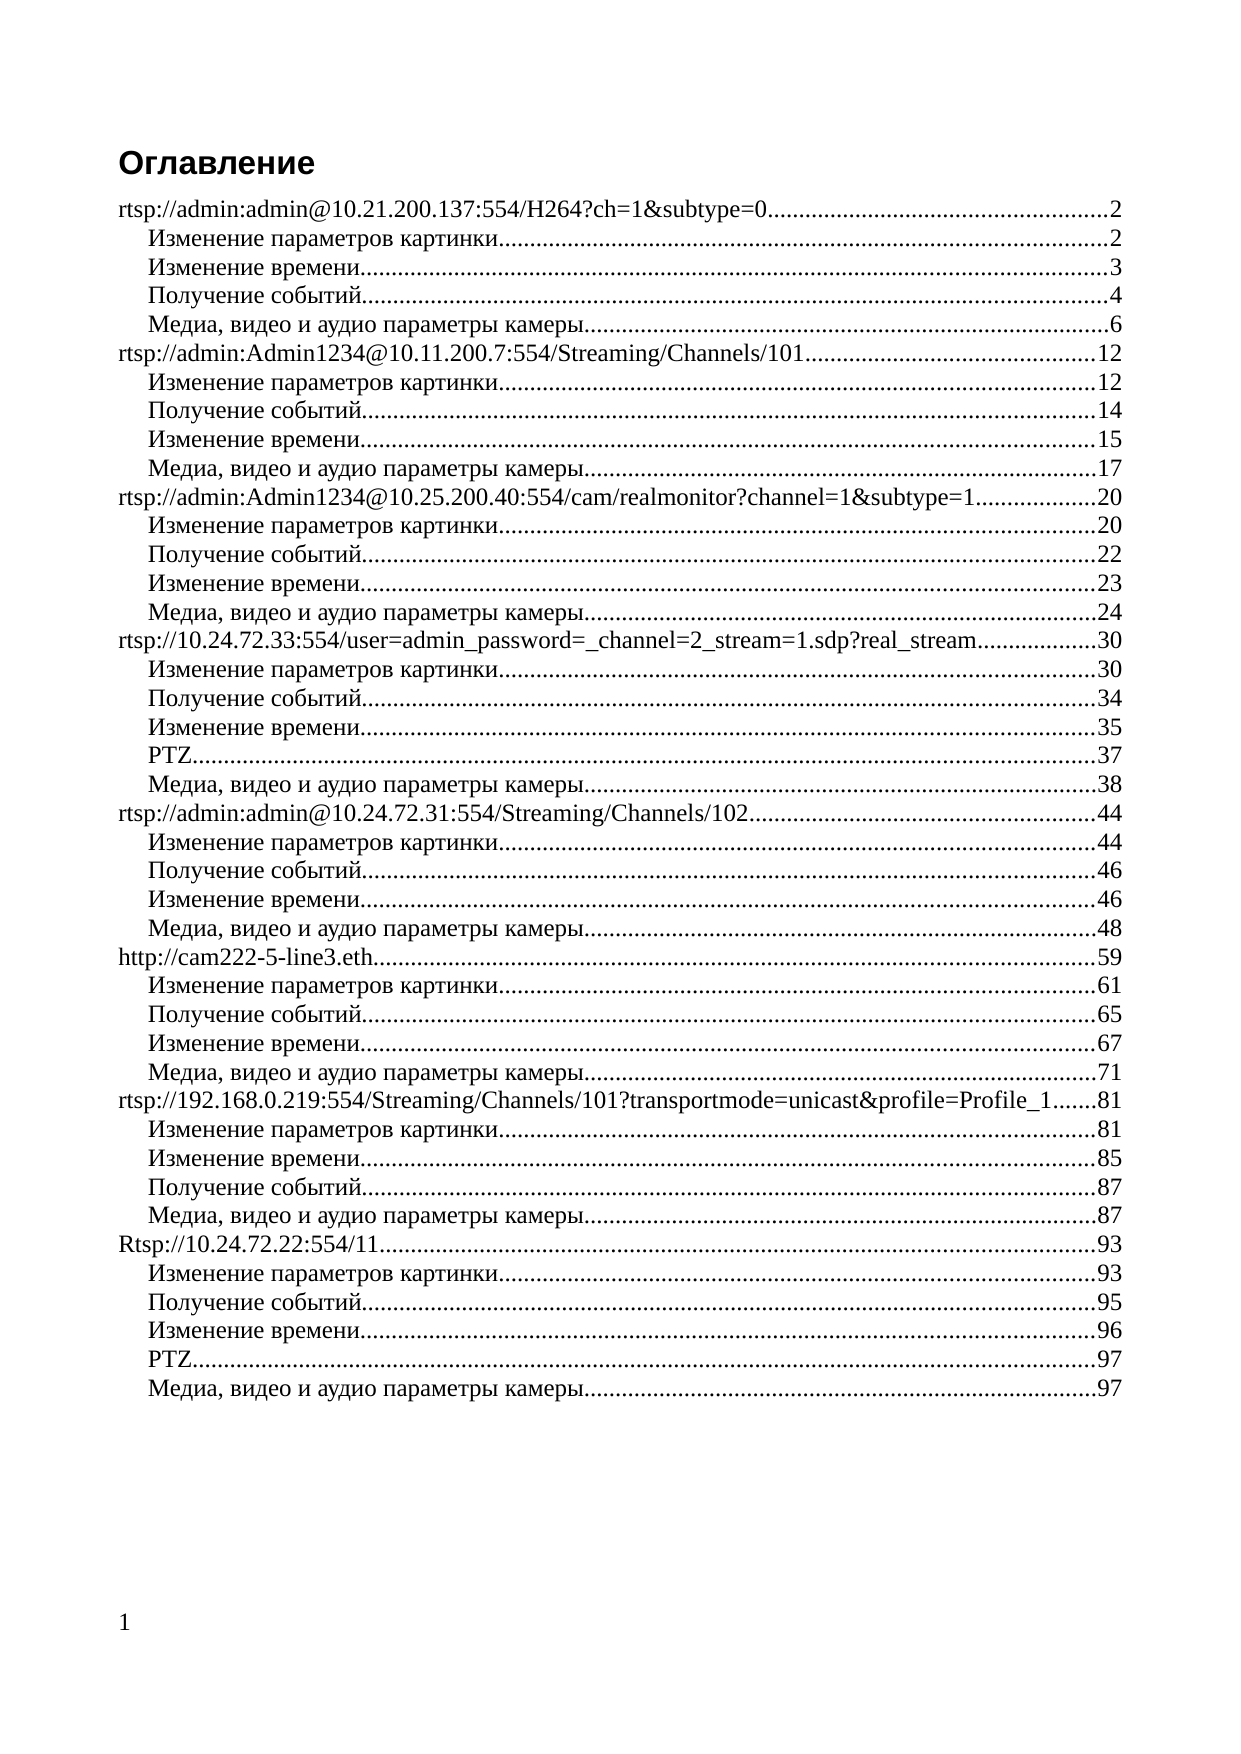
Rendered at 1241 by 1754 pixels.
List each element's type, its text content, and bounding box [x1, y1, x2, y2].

text rtsp://admin:Admin1234@10.11.200.7:554/Streaming/Channels/101 12 [118, 338, 1122, 367]
text Медиа, видео и аудио параметры камеры 48 [148, 913, 1122, 942]
text Изменение времени 85 [148, 1143, 1122, 1172]
text Получение событий 65 [148, 999, 1122, 1028]
text Изменение параметров картинки 30 [148, 654, 1122, 683]
text Получение событий 4 [148, 280, 1122, 309]
text Изменение времени 3 [148, 252, 1122, 280]
text http://cam222-5-line3.eth 59 [118, 942, 1122, 970]
text Изменение параметров картинки 20 [148, 510, 1122, 539]
text rtsp://admin:Admin1234@10.25.200.40:554/cam/realmonitor?channel=1&subtype=1 20 [118, 482, 1122, 510]
text Медиа, видео и аудио параметры камеры 71 [148, 1057, 1122, 1085]
text Медиа, видео и аудио параметры камеры 17 [148, 453, 1122, 482]
text rtsp://admin:admin@10.24.72.31:554/Streaming/Channels/102 44 [118, 798, 1122, 827]
text Получение событий 14 [148, 395, 1122, 424]
text Изменение параметров картинки 2 [148, 223, 1122, 252]
text Изменение параметров картинки 44 [148, 827, 1122, 855]
text PTZ 37 [148, 740, 1122, 769]
text Получение событий 22 [148, 539, 1122, 568]
text Получение событий 87 [148, 1172, 1122, 1200]
text Изменение параметров картинки 61 [148, 970, 1122, 999]
text Изменение параметров картинки 93 [148, 1258, 1122, 1287]
text Получение событий 46 [148, 855, 1122, 884]
text Изменение времени 67 [148, 1028, 1122, 1057]
subtitle Оглавление [118, 143, 1122, 182]
text Медиа, видео и аудио параметры камеры 87 [148, 1200, 1122, 1229]
text rtsp://192.168.0.219:554/Streaming/Channels/101?transportmode=unicast&profile=Profile_1 81 [118, 1085, 1122, 1114]
text Получение событий 34 [148, 683, 1122, 712]
text Медиа, видео и аудио параметры камеры 38 [148, 769, 1122, 798]
text Изменение времени 23 [148, 568, 1122, 597]
text rtsp://10.24.72.33:554/user=admin_password=_channel=2_stream=1.sdp?real_stream 30 [118, 625, 1122, 654]
text Изменение параметров картинки 81 [148, 1114, 1122, 1143]
text Rtsp://10.24.72.22:554/11 93 [118, 1229, 1122, 1258]
text Изменение времени 96 [148, 1315, 1122, 1344]
text Изменение параметров картинки 12 [148, 367, 1122, 395]
text Медиа, видео и аудио параметры камеры 97 [148, 1373, 1122, 1402]
text Изменение времени 15 [148, 424, 1122, 453]
text Медиа, видео и аудио параметры камеры 6 [148, 309, 1122, 338]
text Изменение времени 46 [148, 884, 1122, 913]
text PTZ 97 [148, 1344, 1122, 1373]
text Медиа, видео и аудио параметры камеры 24 [148, 597, 1122, 625]
text Изменение времени 35 [148, 712, 1122, 740]
text Получение событий 95 [148, 1287, 1122, 1315]
text rtsp://admin:admin@10.21.200.137:554/H264?ch=1&subtype=0 2 [118, 194, 1122, 223]
